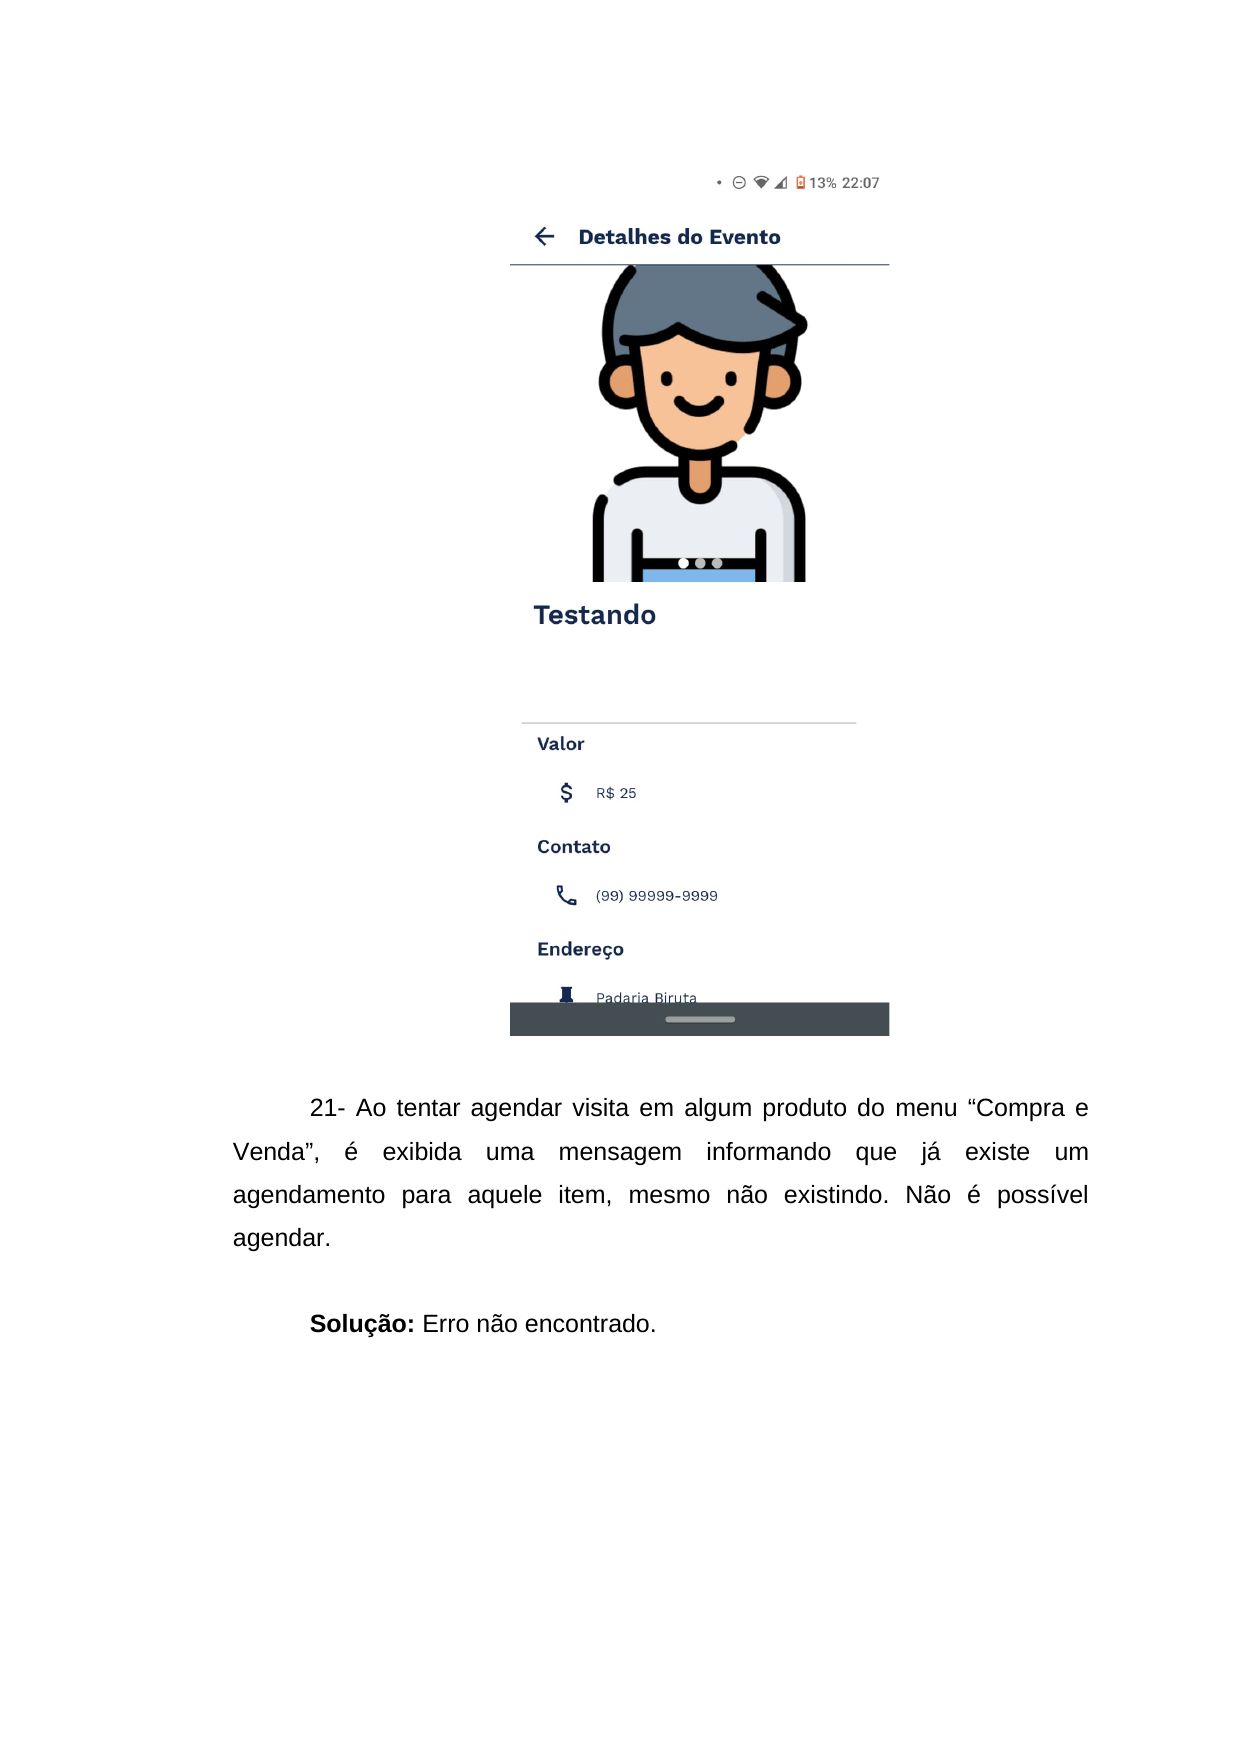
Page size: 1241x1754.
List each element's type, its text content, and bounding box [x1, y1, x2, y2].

picture [510, 150, 890, 1036]
text 21- Ao tentar agendar visita em algum produto do menu “Compra e Venda”, é exibida uma mensagem informando que já existe um agendamento para aquele item, mesmo não existindo. Não é possível agendar. [233, 1093, 1090, 1251]
text Solução: Erro não encontrado. [233, 1309, 1090, 1338]
